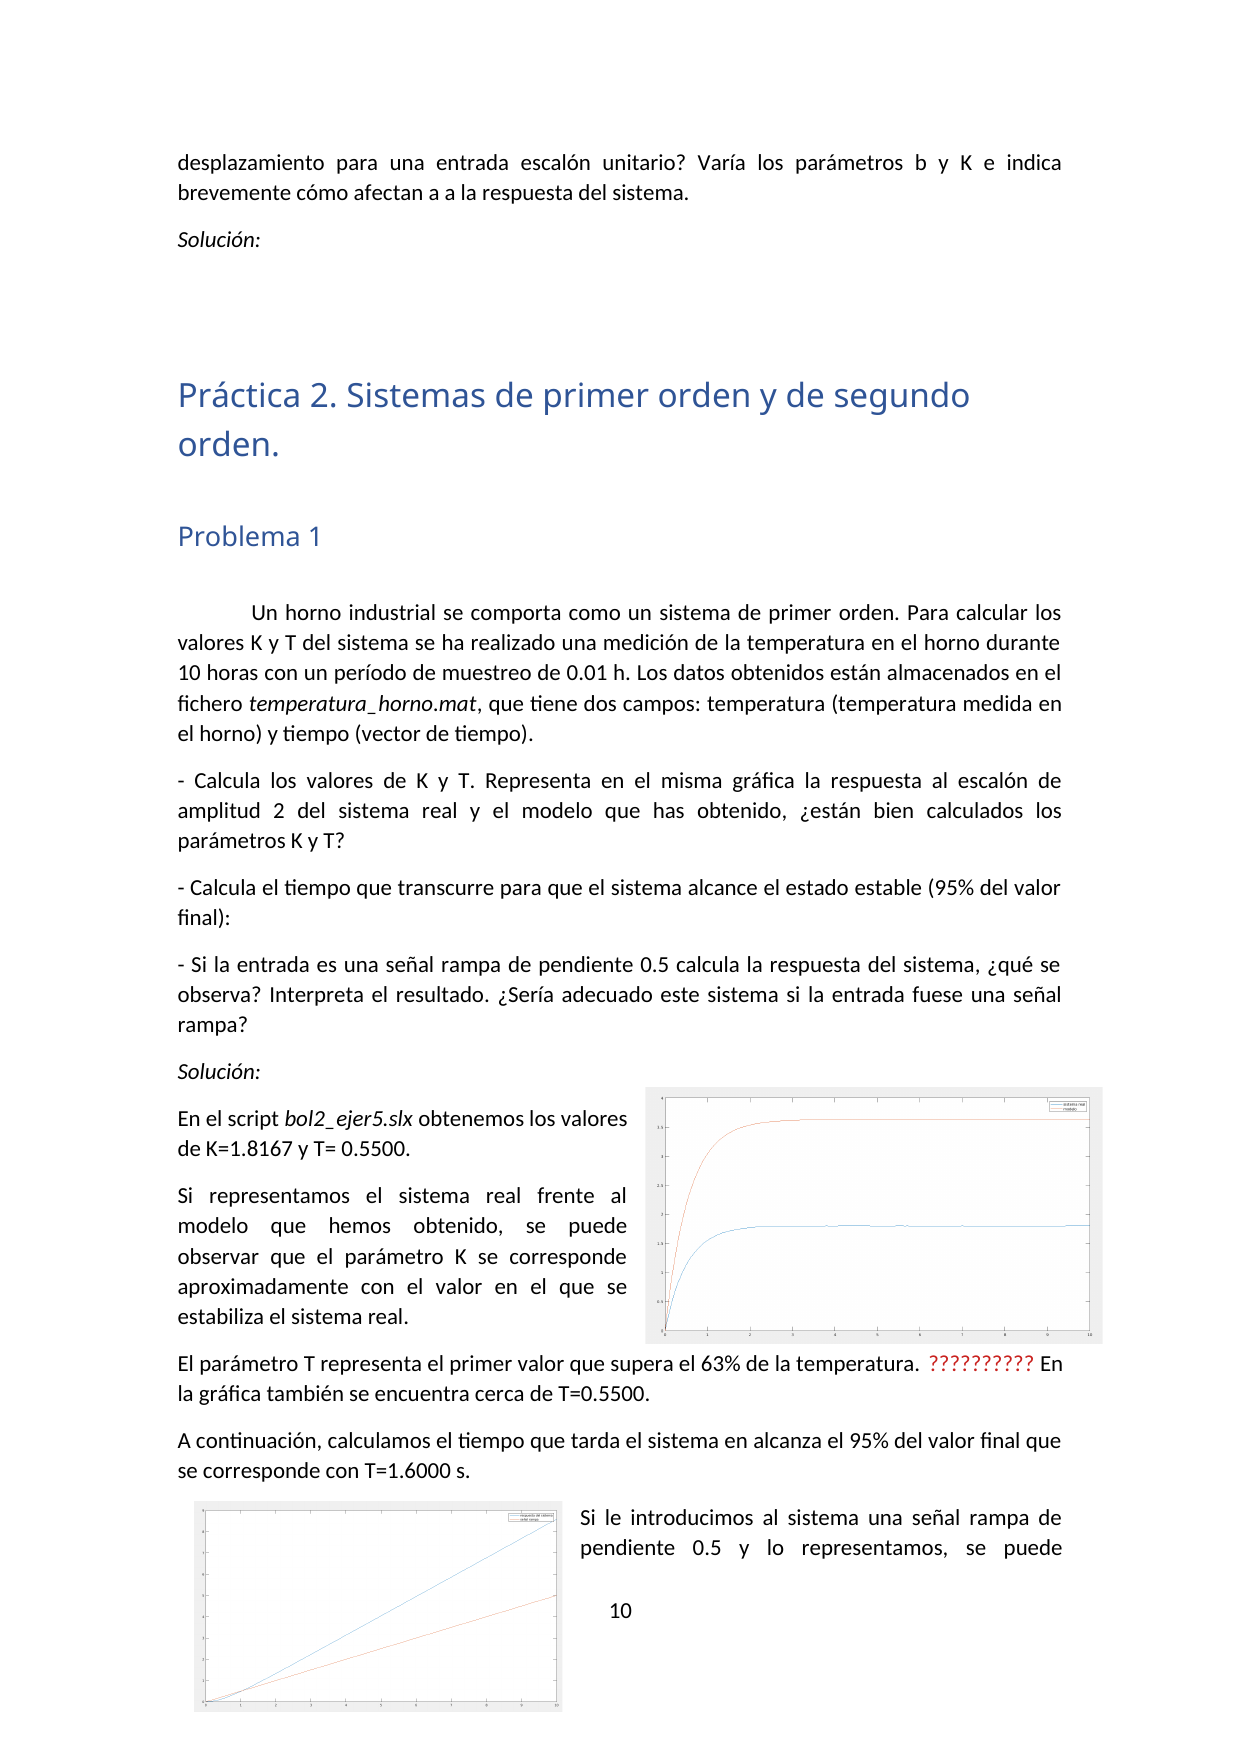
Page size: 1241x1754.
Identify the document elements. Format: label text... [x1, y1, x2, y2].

text - Si la entrada es una señal rampa de pendiente 0.5 calcula la respuesta del sistema, ¿qué se observa? Interpreta el resultado. ¿Sería adecuado este sistema si la entrada fuese una señal rampa? [177, 950, 1063, 1039]
text En el script bol2_ejer5.slx obtenemos los valores de K=1.8167 y T= 0.5500. [177, 1104, 645, 1163]
text El parámetro T representa el primer valor que supera el 63% de la temperatura. ?????????? En la gráfica también se encuentra cerca de T=0.5500. [177, 1349, 1063, 1407]
subtitle Problema 1 [177, 517, 1063, 554]
text Si le introducimos al sistema una señal rampa de pendiente 0.5 y lo representamos, se puede [563, 1503, 1063, 1562]
text - Calcula los valores de K y T. Representa en el misma gráfica la respuesta al escalón de amplitud 2 del sistema real y el modelo que has obtenido, ¿están bien calculados los parámetros K y T? [177, 766, 1063, 854]
text desplazamiento para una entrada escalón unitario? Varía los parámetros b y K e indica brevemente cómo afectan a a la respuesta del sistema. [177, 148, 1063, 206]
picture [194, 1501, 563, 1712]
text - Calcula el tiempo que transcurre para que el sistema alcance el estado estable (95% del valor final): [177, 873, 1063, 931]
text Solución: [177, 225, 1063, 253]
text Un horno industrial se comporta como un sistema de primer orden. Para calcular los valores K y T del sistema se ha realizado una medición de la temperatura en el horno durante 10 horas con un período de muestreo de 0.01 h. Los datos obtenidos están almacenados en el fichero temperatura_horno.mat, que tiene dos campos: temperatura (temperatura medida en el horno) y tiempo (vector de tiempo). [177, 598, 1063, 747]
subtitle Práctica 2. Sistemas de primer orden y de segundo orden. [177, 372, 1063, 467]
picture [645, 1087, 1103, 1344]
text Solución: [177, 1057, 1063, 1086]
text A continuación, calculamos el tiempo que tarda el sistema en alcanza el 95% del valor final que se corresponde con T=1.6000 s. [177, 1426, 1063, 1484]
text Si representamos el sistema real frente al modelo que hemos obtenido, se puede observar que el parámetro K se corresponde aproximadamente con el valor en el que se estabiliza el sistema real. [177, 1181, 645, 1330]
